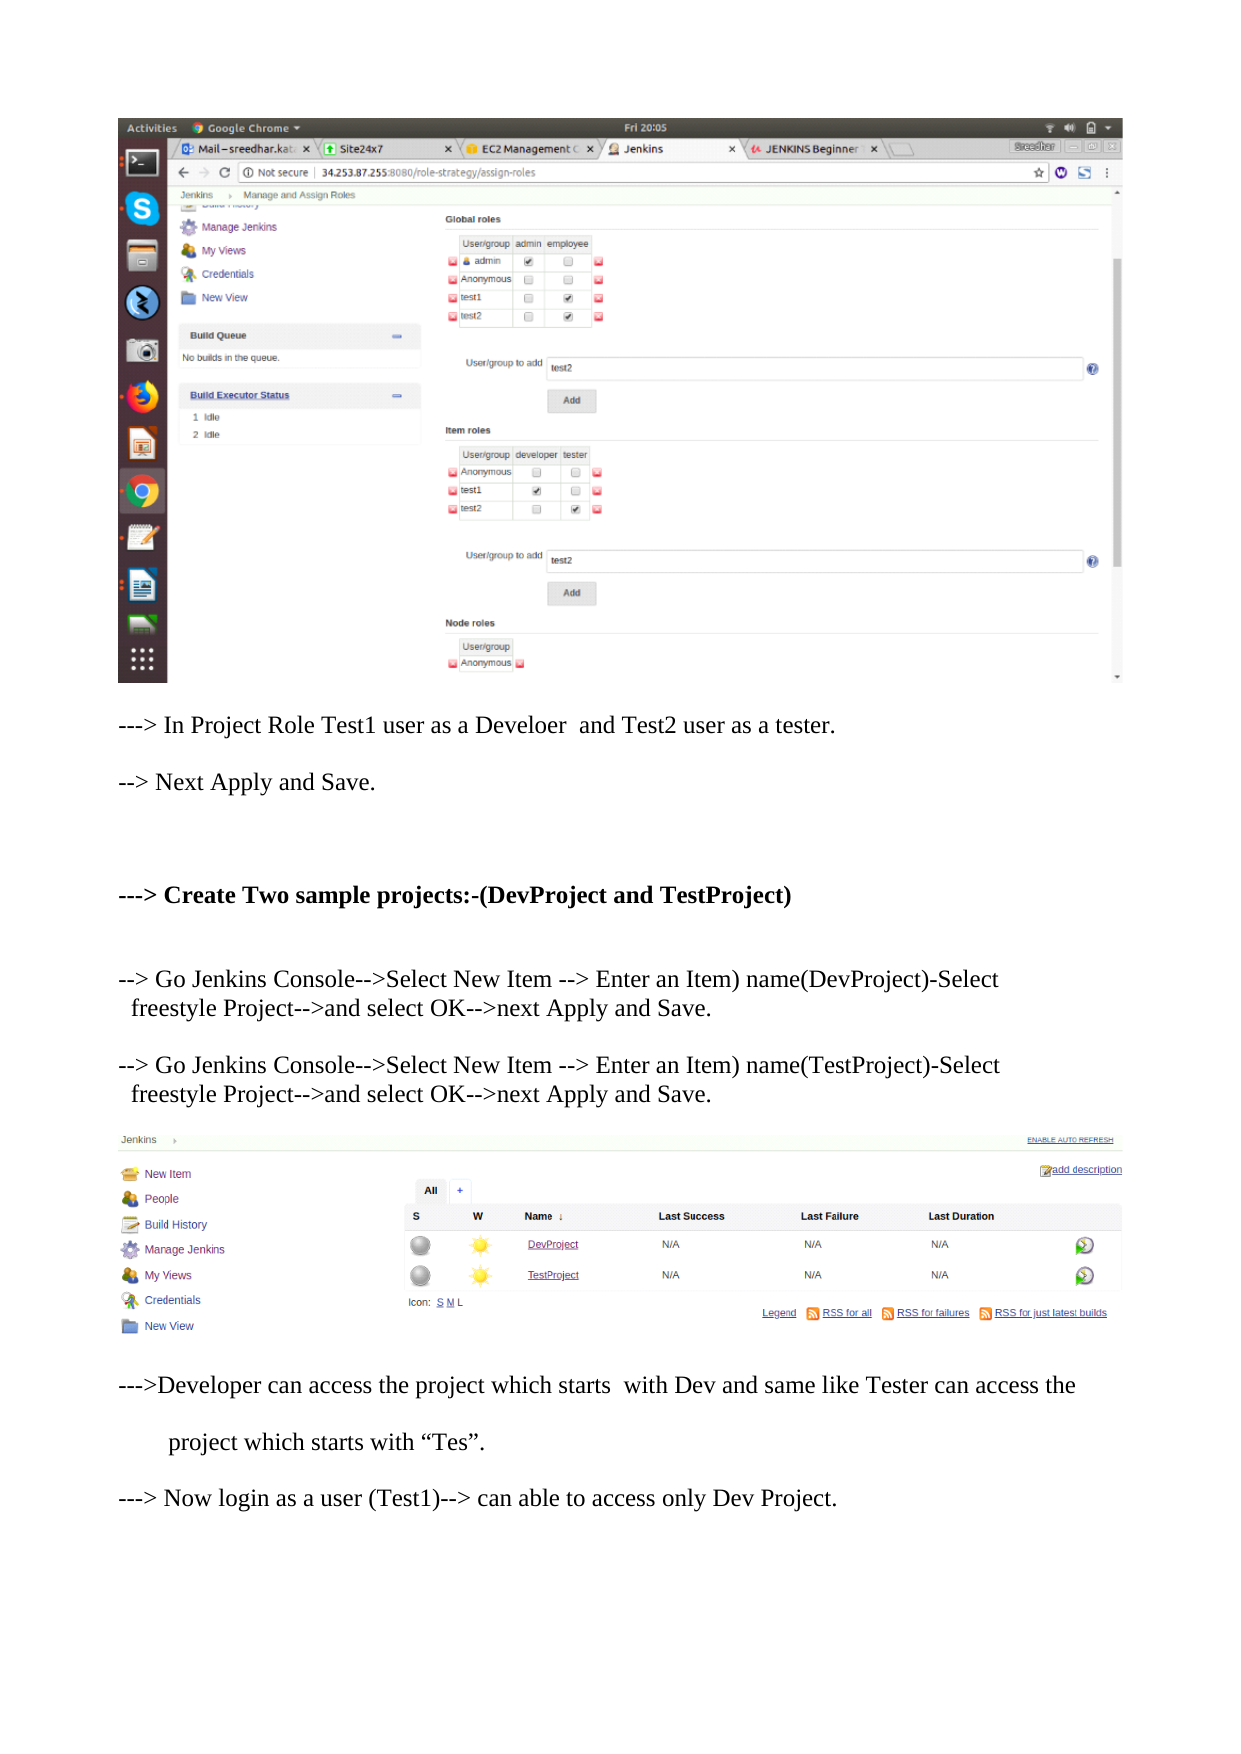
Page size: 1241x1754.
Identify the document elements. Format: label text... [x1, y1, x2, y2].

text ---> Create Two sample projects:-(DevProject and TestProject) [118, 880, 1122, 908]
text --> Go Jenkins Console-->Select New Item --> Enter an Item) name(TestProject)-Select [118, 1050, 1122, 1079]
text --> Next Apply and Save. [118, 767, 1122, 796]
text ---> In Project Role Test1 user as a Develoer and Test2 user as a tester. [118, 710, 1122, 739]
text freestyle Project-->and select OK-->next Apply and Save. [118, 993, 1122, 1022]
text project which starts with “Tes”. [118, 1427, 1122, 1455]
text --> Go Jenkins Console-->Select New Item --> Enter an Item) name(DevProject)-Select [118, 964, 1122, 993]
text --->Developer can access the project which starts with Dev and same like Tester can access the [118, 1370, 1122, 1399]
text freestyle Project-->and select OK-->next Apply and Save. [118, 1079, 1122, 1108]
text ---> Now login as a user (Test1)--> can able to access only Dev Project. [118, 1483, 1122, 1512]
